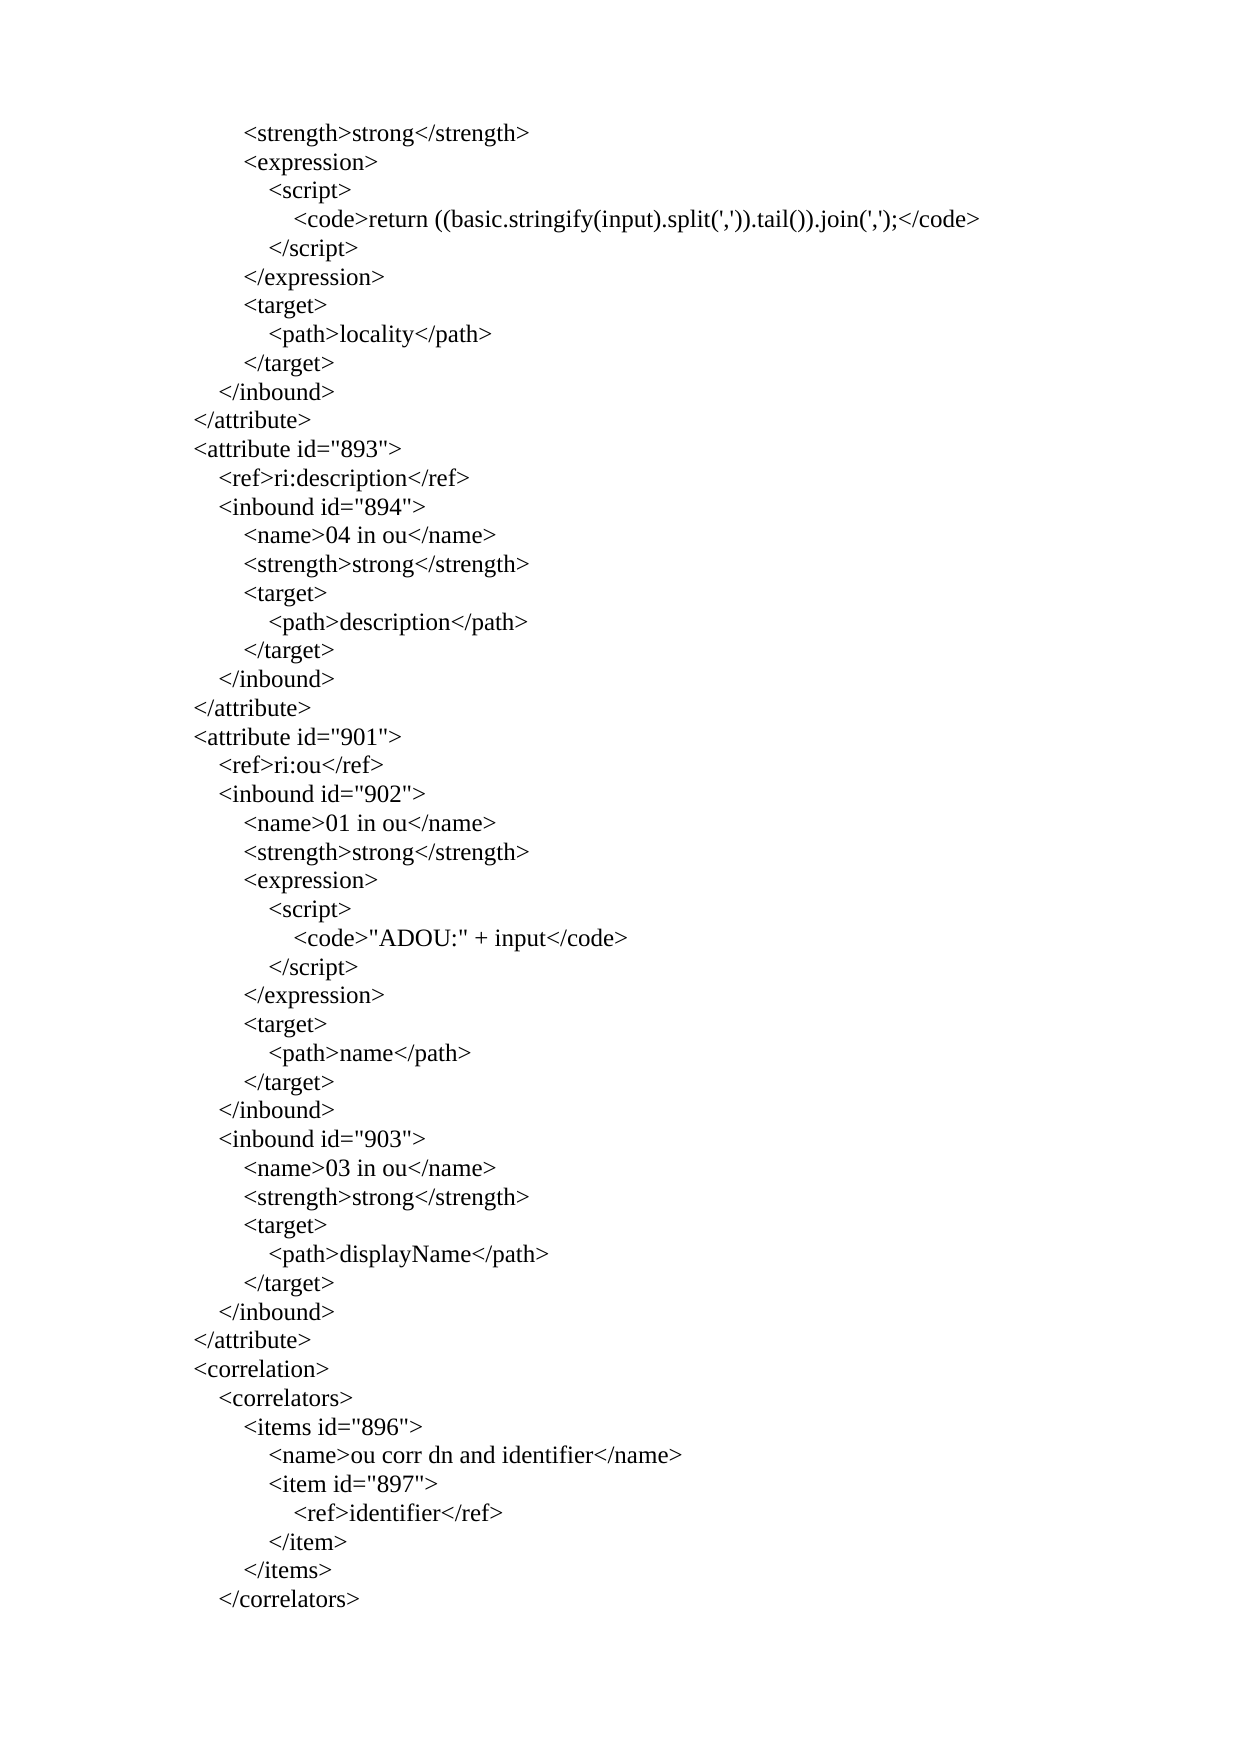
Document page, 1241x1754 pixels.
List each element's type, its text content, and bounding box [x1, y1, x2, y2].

text <script> [118, 176, 1122, 204]
text <code>return ((basic.stringify(input).split(',')).tail()).join(',');</code> [118, 204, 1122, 233]
text <name>ou corr dn and identifier</name> [118, 1441, 1122, 1469]
text </script> [118, 952, 1122, 981]
text </correlators> [118, 1584, 1122, 1613]
text <expression> [118, 866, 1122, 894]
text <target> [118, 1009, 1122, 1038]
text </inbound> [118, 377, 1122, 406]
text <inbound id="903"> [118, 1124, 1122, 1153]
text </script> [118, 233, 1122, 262]
text </expression> [118, 981, 1122, 1009]
text <path>displayName</path> [118, 1239, 1122, 1268]
text </target> [118, 636, 1122, 664]
text <strength>strong</strength> [118, 118, 1122, 147]
text </target> [118, 348, 1122, 377]
text <path>description</path> [118, 607, 1122, 636]
text <strength>strong</strength> [118, 1182, 1122, 1211]
text <ref>identifier</ref> [118, 1498, 1122, 1527]
text <correlators> [118, 1383, 1122, 1412]
text <inbound id="894"> [118, 492, 1122, 521]
text </inbound> [118, 664, 1122, 693]
text <target> [118, 578, 1122, 607]
text <path>locality</path> [118, 319, 1122, 348]
text <attribute id="901"> [118, 722, 1122, 751]
text <strength>strong</strength> [118, 549, 1122, 578]
text <expression> [118, 147, 1122, 176]
text <path>name</path> [118, 1038, 1122, 1067]
text <strength>strong</strength> [118, 837, 1122, 866]
text <target> [118, 1211, 1122, 1239]
text </inbound> [118, 1096, 1122, 1124]
text <name>03 in ou</name> [118, 1153, 1122, 1182]
text </item> [118, 1527, 1122, 1556]
text <attribute id="893"> [118, 434, 1122, 463]
text <name>04 in ou</name> [118, 521, 1122, 549]
text <code>"ADOU:" + input</code> [118, 923, 1122, 952]
text <script> [118, 894, 1122, 923]
text <ref>ri:ou</ref> [118, 751, 1122, 779]
text </attribute> [118, 693, 1122, 722]
text </inbound> [118, 1297, 1122, 1326]
text <inbound id="902"> [118, 779, 1122, 808]
text <correlation> [118, 1354, 1122, 1383]
text </attribute> [118, 1326, 1122, 1354]
text <items id="896"> [118, 1412, 1122, 1441]
text </target> [118, 1067, 1122, 1096]
text </attribute> [118, 406, 1122, 434]
text <target> [118, 291, 1122, 319]
text </expression> [118, 262, 1122, 291]
text <item id="897"> [118, 1469, 1122, 1498]
text <ref>ri:description</ref> [118, 463, 1122, 492]
text </items> [118, 1556, 1122, 1584]
text </target> [118, 1268, 1122, 1297]
text <name>01 in ou</name> [118, 808, 1122, 837]
